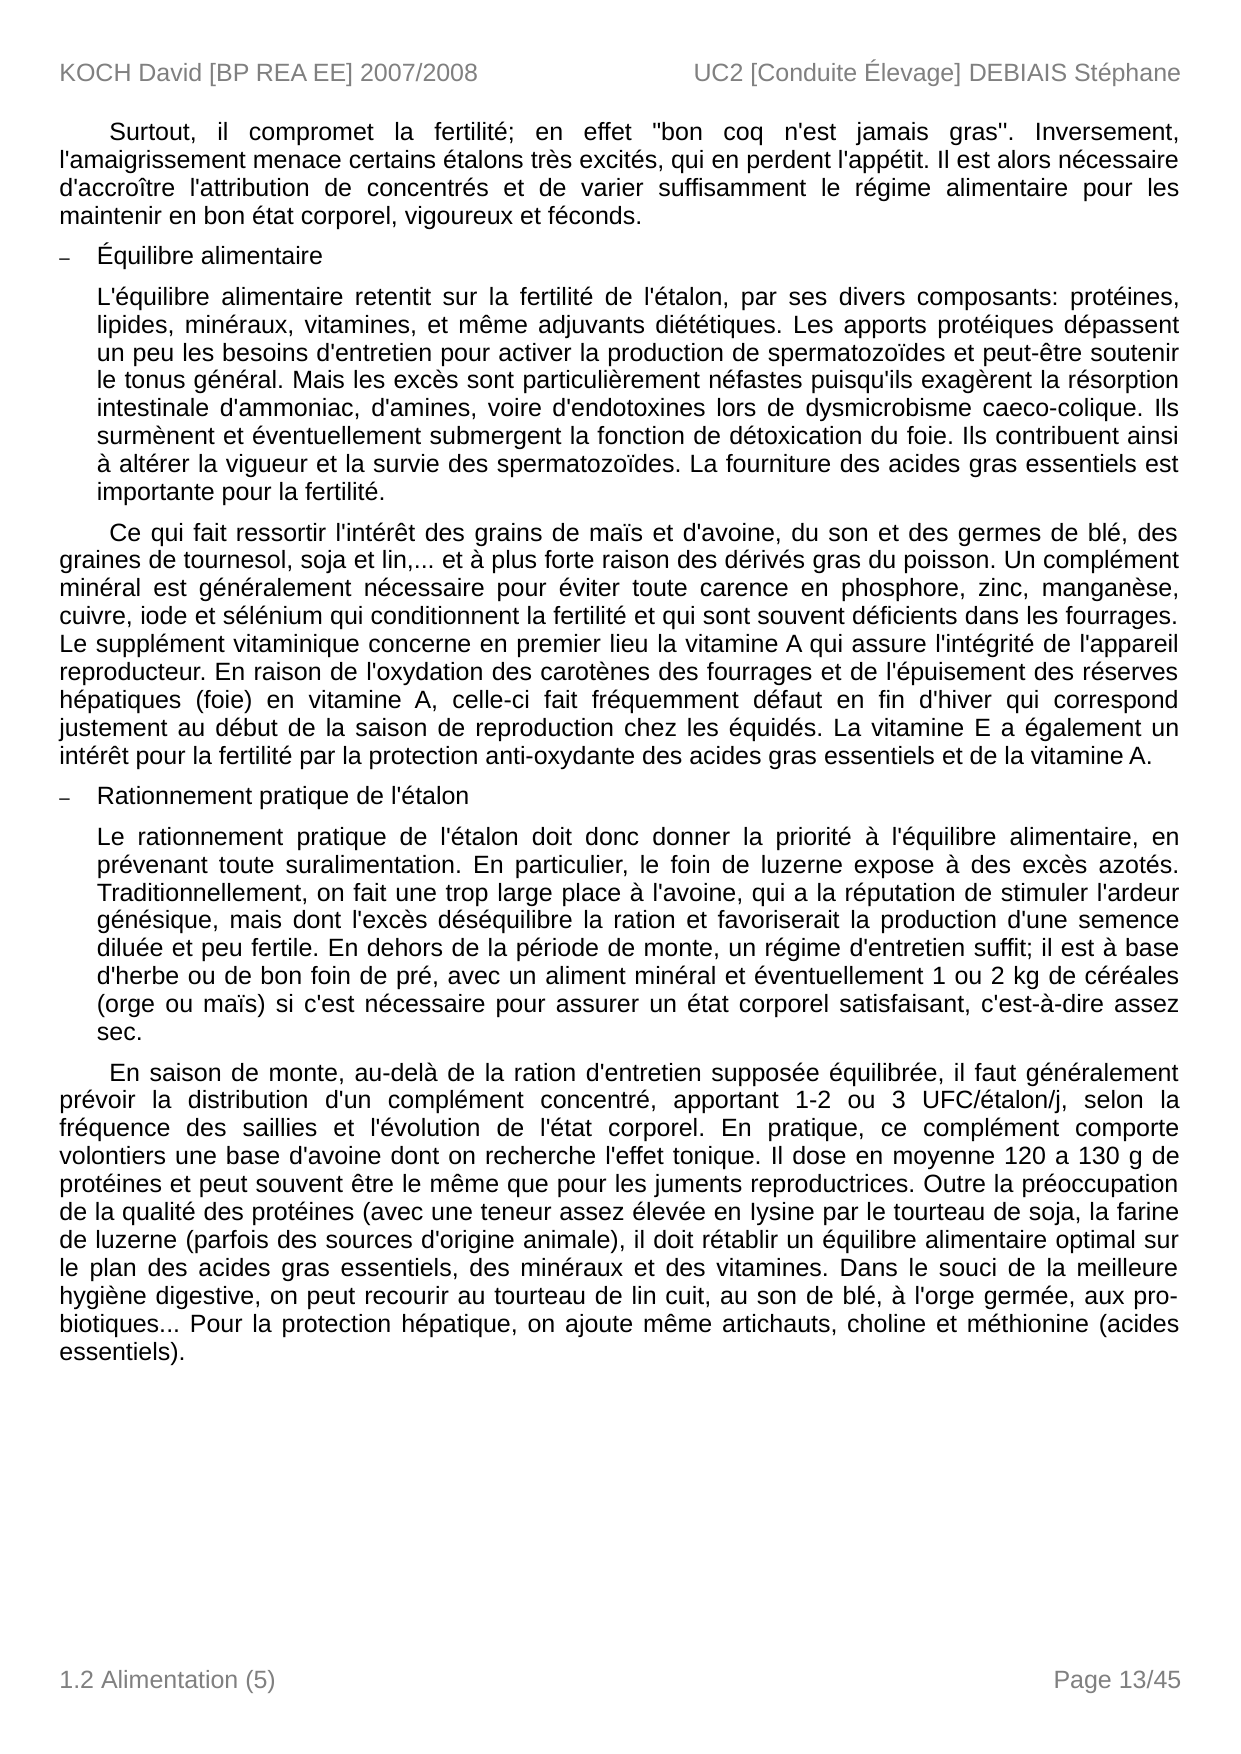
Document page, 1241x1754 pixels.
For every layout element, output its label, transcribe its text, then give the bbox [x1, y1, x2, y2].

text En saison de monte, au-delà de la ration d'entretien supposée équilibrée, il faut généralement prévoir la distribution d'un complément concentré, apportant 1-2 ou 3 UFC/étalon/j, selon la fréquence des saillies et l'évolution de l'état corporel. En pratique, ce complément comporte volontiers une base d'avoine dont on recherche l'effet tonique. Il dose en moyenne 120 a 130 g de protéines et peut souvent être le même que pour les juments reproductrices. Outre la préoccupation de la qualité des protéines (avec une teneur assez élevée en Iysine par le tourteau de soja, la farine de luzerne (parfois des sources d'origine animale), il doit rétablir un équilibre alimentaire optimal sur le plan des acides gras essentiels, des minéraux et des vitamines. Dans le souci de la meilleure hygiène digestive, on peut recourir au tourteau de lin cuit, au son de blé, à l'orge germée, aux pro-biotiques... Pour la protection hépatique, on ajoute même artichauts, choline et méthionine (acides essentiels). [59, 1058, 1181, 1366]
list Équilibre alimentaire [59, 242, 1181, 270]
list Le rationnement pratique de l'étalon doit donc donner la priorité à l'équilibre alimentaire, en prévenant toute suralimentation. En particulier, le foin de luzerne expose à des excès azotés. Traditionnellement, on fait une trop large place à l'avoine, qui a la réputation de stimuler l'ardeur génésique, mais dont l'excès déséquilibre la ration et favoriserait la production d'une semence diluée et peu fertile. En dehors de la période de monte, un régime d'entretien suffit; il est à base d'herbe ou de bon foin de pré, avec un aliment minéral et éventuellement 1 ou 2 kg de céréales (orge ou maïs) si c'est nécessaire pour assurer un état corporel satisfaisant, c'est-à-dire assez sec. [59, 823, 1181, 1046]
text Ce qui fait ressortir l'intérêt des grains de maïs et d'avoine, du son et des germes de blé, des graines de tournesol, soja et lin,... et à plus forte raison des dérivés gras du poisson. Un complément minéral est généralement nécessaire pour éviter toute carence en phosphore, zinc, manganèse, cuivre, iode et sélénium qui conditionnent la fertilité et qui sont souvent déficients dans les fourrages. Le supplément vitaminique concerne en premier lieu la vitamine A qui assure l'intégrité de l'appareil reproducteur. En raison de l'oxydation des carotènes des fourrages et de l'épuisement des réserves hépatiques (foie) en vitamine A, celle-ci fait fréquemment défaut en fin d'hiver qui correspond justement au début de la saison de reproduction chez les équidés. La vitamine E a également un intérêt pour la fertilité par la protection anti-oxydante des acides gras essentiels et de la vitamine A. [59, 518, 1181, 770]
list Rationnement pratique de l'étalon [59, 782, 1181, 810]
text Surtout, il compromet la fertilité; en effet "bon coq n'est jamais gras''. Inversement, l'amaigrissement menace certains étalons très excités, qui en perdent l'appétit. Il est alors nécessaire d'accroître l'attribution de concentrés et de varier suffisamment le régime alimentaire pour les maintenir en bon état corporel, vigoureux et féconds. [59, 118, 1181, 230]
list L'équilibre alimentaire retentit sur la fertilité de l'étalon, par ses divers composants: protéines, lipides, minéraux, vitamines, et même adjuvants diététiques. Les apports protéiques dépassent un peu les besoins d'entretien pour activer la production de spermatozoïdes et peut-être soutenir le tonus général. Mais les excès sont particulièrement néfastes puisqu'ils exagèrent la résorption intestinale d'ammoniac, d'amines, voire d'endotoxines lors de dysmicrobisme caeco-colique. Ils surmènent et éventuellement submergent la fonction de détoxication du foie. Ils contribuent ainsi à altérer la vigueur et la survie des spermatozoïdes. La fourniture des acides gras essentiels est importante pour la fertilité. [59, 283, 1181, 506]
